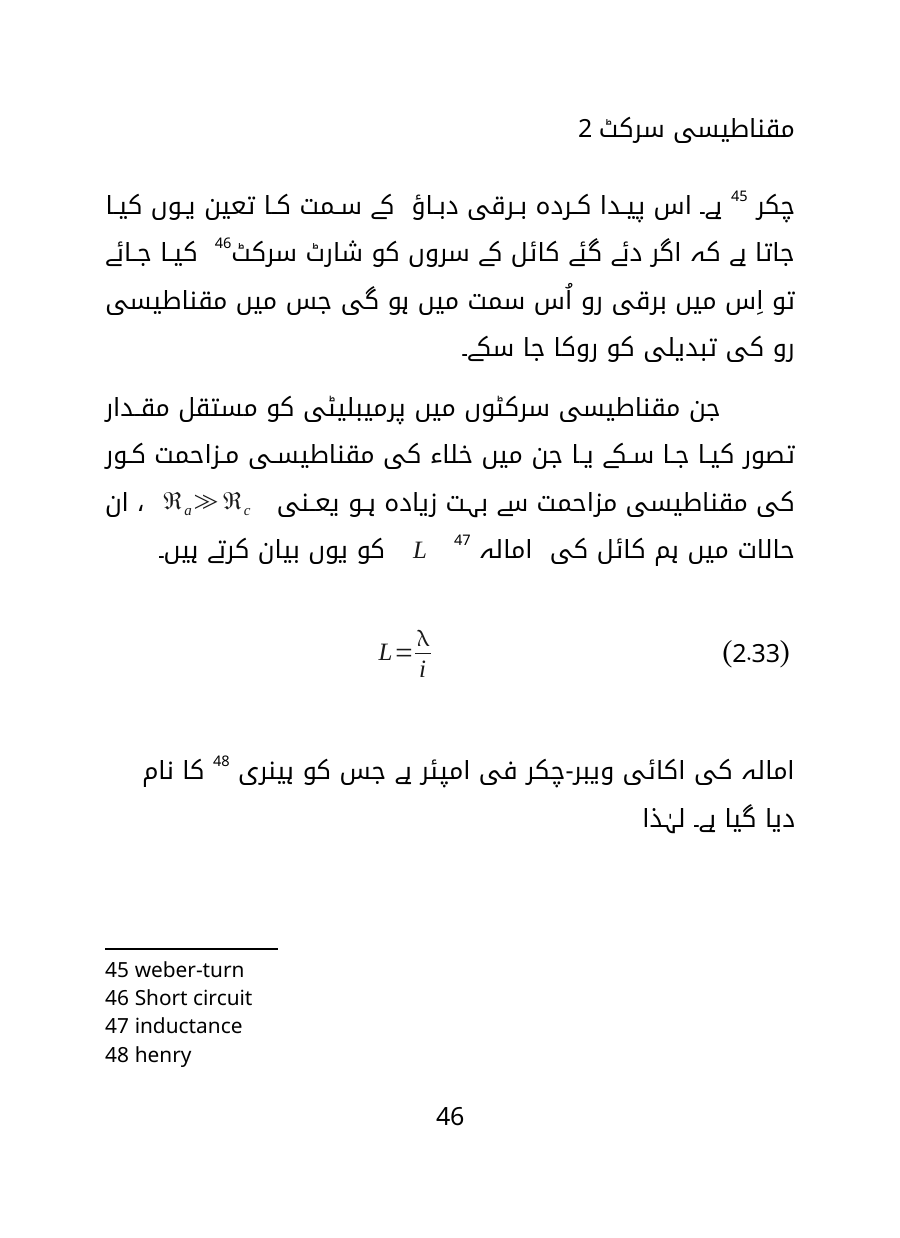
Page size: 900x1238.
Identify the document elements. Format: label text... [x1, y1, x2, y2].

text جن مقناطیسی سرکٹوں میں پرمیبلیٹی کو مستقل مقدار تصور کیا جا سکے یا جن میں خلاء کی مقناطیسی مزاحمت کور کی مقناطیسی مزاحمت سے بہت زیادہ ہو یعنی ، ان حالات میں ہم کائل کی امالہ کو یوں بیان کرتے ہیں۔ [105, 384, 795, 574]
text اس مساوات میں ہم کائل میں، وقت کے ساتھ تبدیل ہونے والے، مقناطیسی رو کو سے ظاہر کر رہے ہیں۔ کو کائل کی مقناطیسی رو سے ملاپ کہتے ہیں اور اس کی اکائی ویبر-چکر ہے۔ اس پیدا کردہ برقی دباؤ کے سمت کا تعین یوں کیا جاتا ہے کہ اگر دئے گئے کائل کے سروں کو شارٹ سرکٹ کیا جائے تو اِس میں برقی رو اُس سمت میں ہو گی جس میں مقناطیسی رو کی تبدیلی کو روکا جا سکے۔ [105, 182, 795, 372]
table_header [105, 621, 696, 701]
text henry [105, 1040, 795, 1068]
text امالہ کی اکائی ویبر-چکر فی امپئر ہے جس کو ہینری کا نام دیا گیا ہے۔ لہٰذا [105, 747, 795, 842]
text inductance [105, 1012, 795, 1040]
table_header (2.33) [696, 621, 795, 701]
text weber-turn [105, 955, 795, 983]
text Short circuit [105, 983, 795, 1012]
